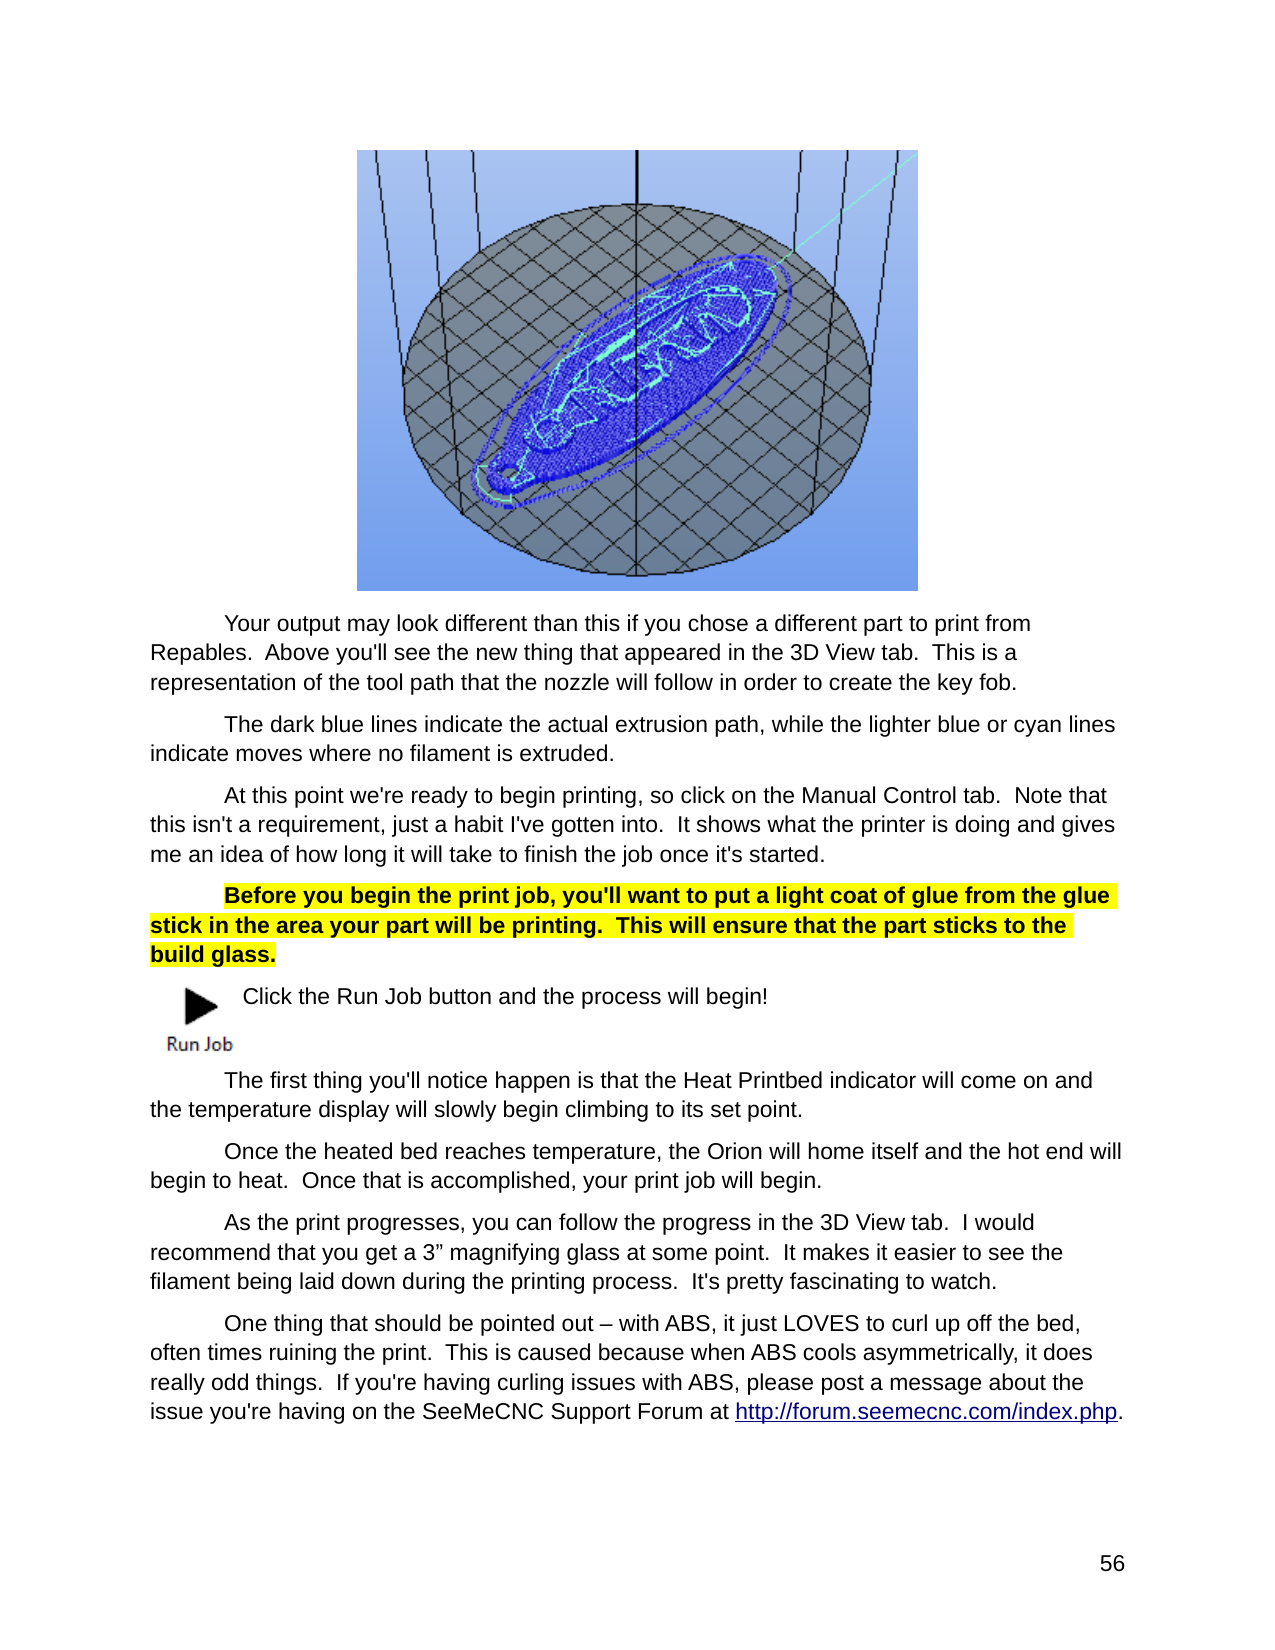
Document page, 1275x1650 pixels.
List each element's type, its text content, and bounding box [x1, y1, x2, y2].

text Your output may look different than this if you chose a different part to print from Repables. Above you'll see the new thing that appeared in the 3D View tab. This is a representation of the tool path that the nozzle will follow in order to create the key fob. [150, 611, 1125, 695]
text One thing that should be pointed out – with ABS, it just LOVES to curl up off the bed, often times ruining the print. This is caused because when ABS cools asymmetrically, it does really odd things. If you're having curling issues with ABS, please post a message about the issue you're having on the SeeMeCNC Support Forum at http://forum.seemecnc.com/index.php. [150, 1311, 1125, 1424]
picture [154, 982, 243, 1059]
picture [357, 150, 918, 591]
text At this point we're ready to begin printing, so click on the Manual Control tab. Note that this isn't a requirement, just a habit I've gotten into. It shows what the printer is doing and gives me an idea of how long it will take to finish the job once it's started. [150, 782, 1125, 867]
text Before you begin the print job, you'll want to put a light coat of glue from the glue stick in the area your part will be printing. This will ensure that the part sticks to the build glass. [150, 883, 1125, 967]
text The dark blue lines indicate the actual extrusion path, while the lighter blue or cyan lines indicate moves where no filament is extruded. [150, 711, 1125, 766]
text The first thing you'll notice happen is that the Heat Printbed indicator will come on and the temperature display will slowly begin climbing to its set point. [150, 1067, 1125, 1122]
text Click the Run Job button and the process will begin! [243, 984, 1125, 1009]
text Once the heated bed reaches temperature, the Orion will home itself and the hot end will begin to heat. Once that is accomplished, your print job will begin. [150, 1139, 1125, 1194]
text As the print progresses, you can follow the progress in the 3D View tab. I would recommend that you get a 3” magnifying glass at some point. It makes it easier to see the filament being laid down during the printing process. It's pretty fascinating to watch. [150, 1210, 1125, 1294]
